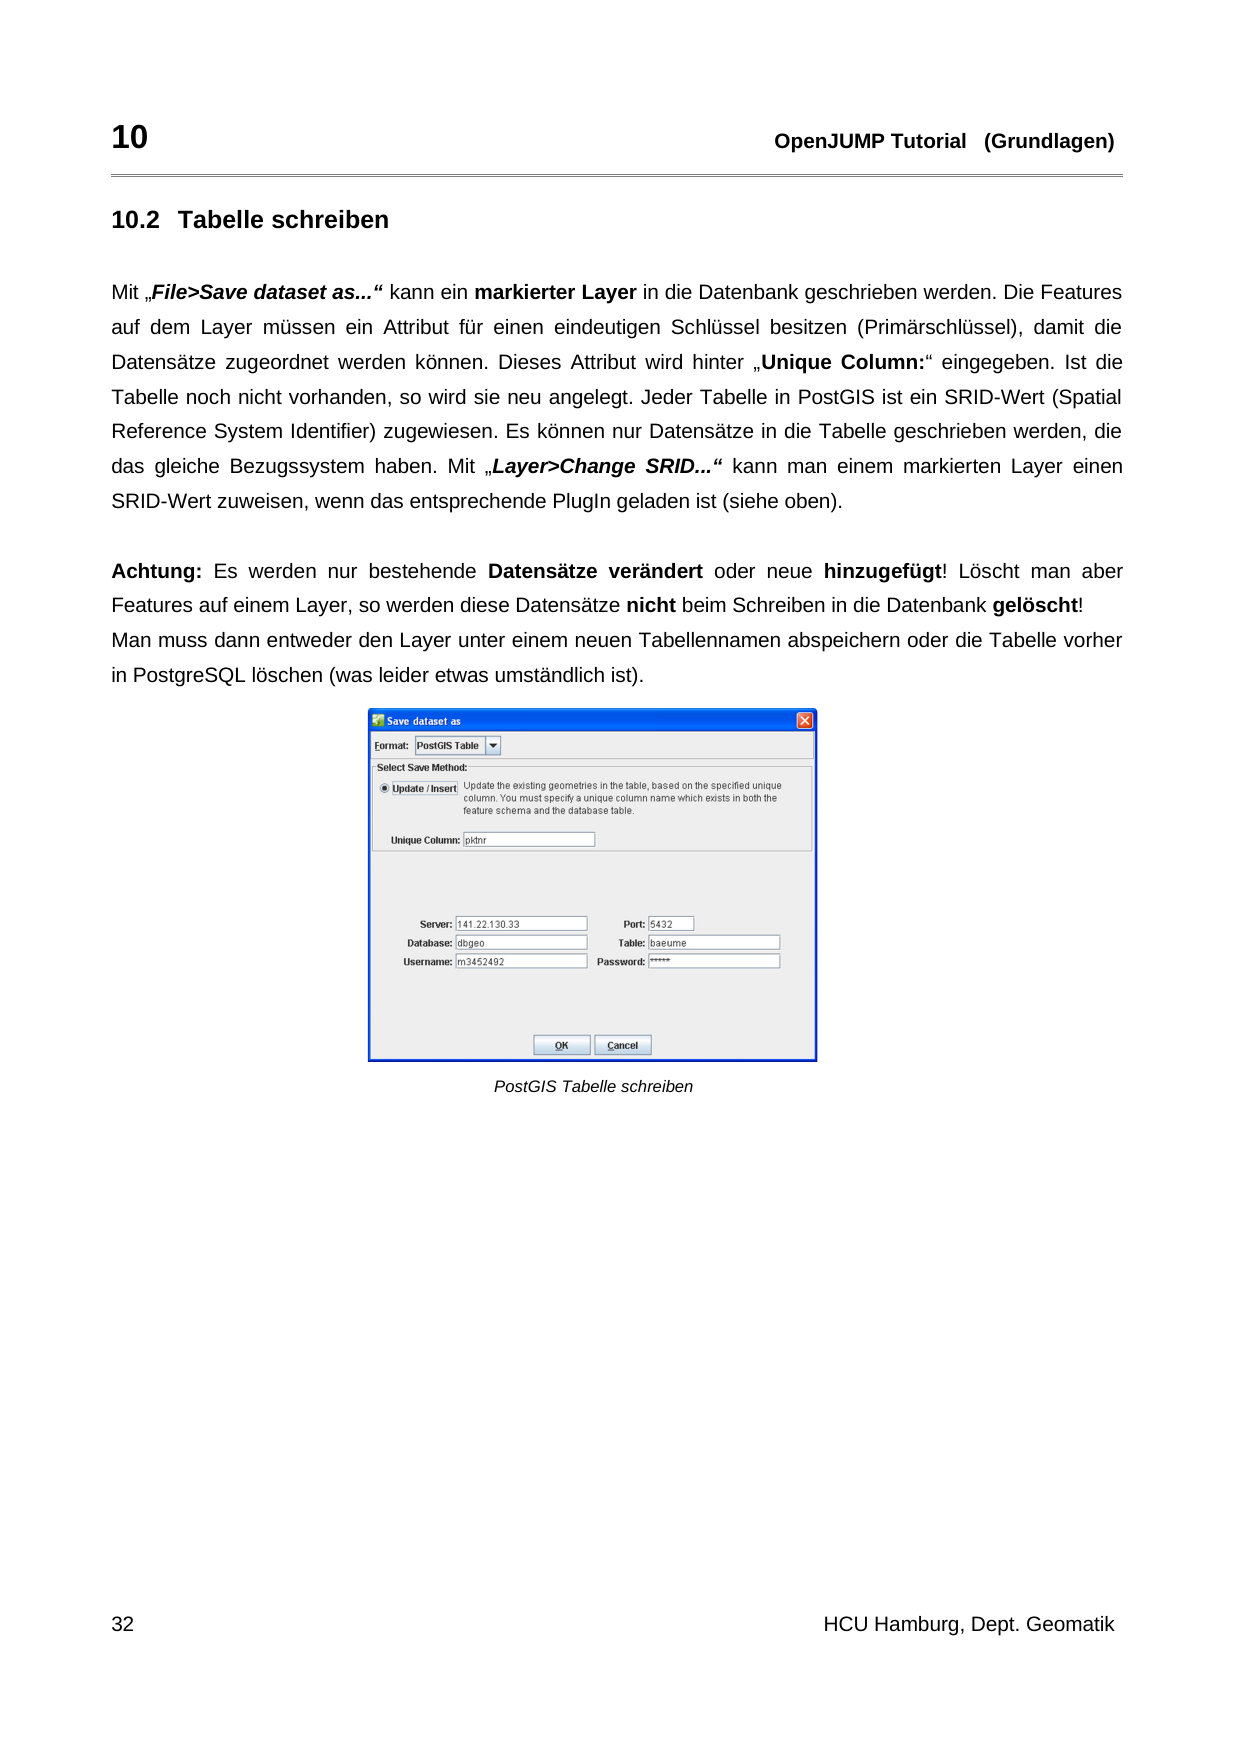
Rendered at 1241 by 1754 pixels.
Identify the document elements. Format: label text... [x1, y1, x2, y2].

text Man muss dann entweder den Layer unter einem neuen Tabellennamen abspeichern oder die Tabelle vorher in PostgreSQL löschen (was leider etwas umständlich ist). [111, 629, 1123, 687]
text Achtung: Es werden nur bestehende Datensätze verändert oder neue hinzugefügt! Löscht man aber Features auf einem Layer, so werden diese Datensätze nicht beim Schreiben in die Datenbank gelöscht! [111, 524, 1123, 617]
text PostGIS Tabelle schreiben [111, 698, 1123, 1097]
picture [367, 708, 818, 1062]
subtitle Tabelle schreiben [111, 206, 1123, 234]
text Mit „File>Save dataset as...“ kann ein markierter Layer in die Datenbank geschrieben werden. Die Features auf dem Layer müssen ein Attribut für einen eindeutigen Schlüssel besitzen (Primärschlüssel), damit die Datensätze zugeordnet werden können. Dieses Attribut wird hinter „Unique Column:“ eingegeben. Ist die Tabelle noch nicht vorhanden, so wird sie neu angelegt. Jeder Tabelle in PostGIS ist ein SRID-Wert (Spatial Reference System Identifier) zugewiesen. Es können nur Datensätze in die Tabelle geschrieben werden, die das gleiche Bezugssystem haben. Mit „Layer>Change SRID...“ kann man einem markierten Layer einen SRID-Wert zuweisen, wenn das entsprechende PlugIn geladen ist (siehe oben). [111, 281, 1123, 513]
